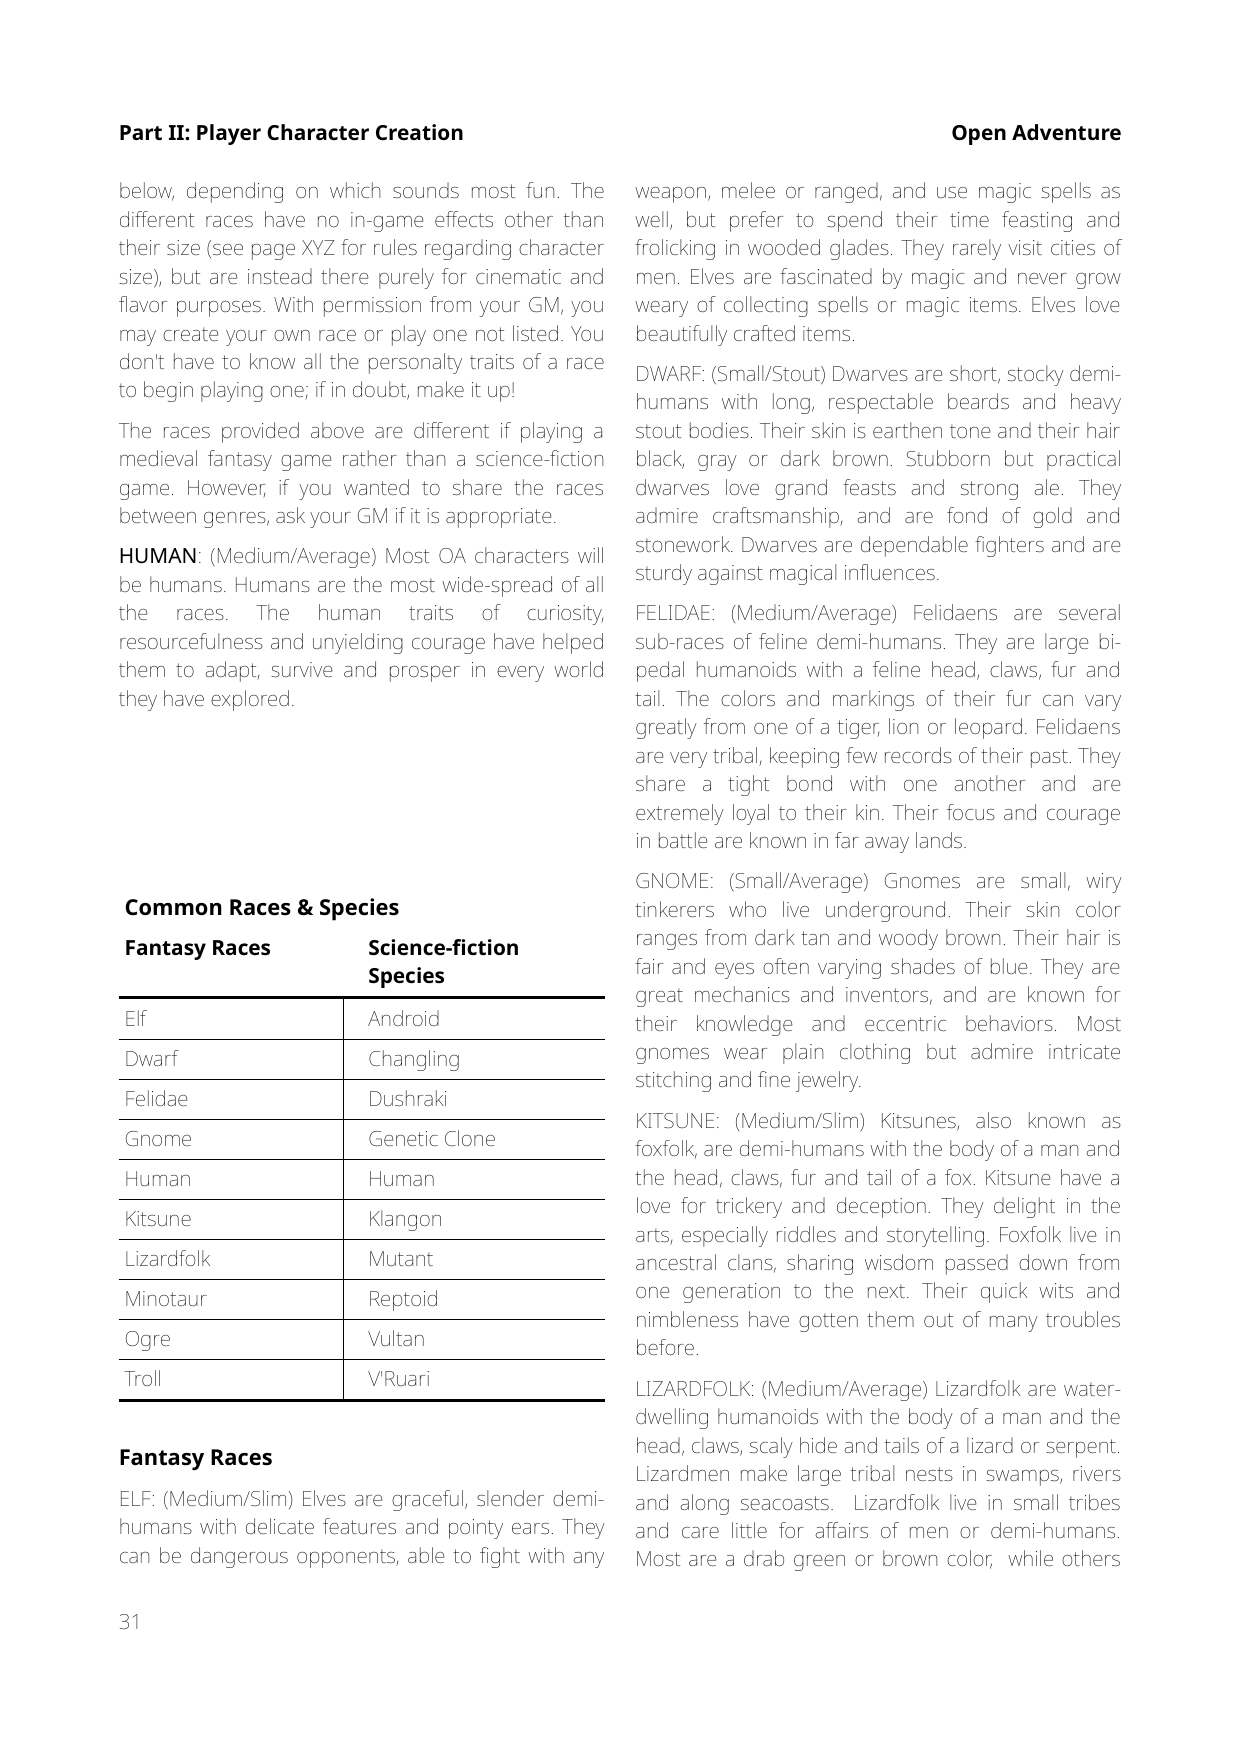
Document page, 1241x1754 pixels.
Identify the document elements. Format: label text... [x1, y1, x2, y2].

table_cell [344, 1160, 362, 1198]
table_cell Minotaur [119, 1280, 343, 1318]
table_cell [344, 1080, 362, 1118]
table_cell Mutant [362, 1240, 604, 1278]
table_cell Felidae [119, 1080, 343, 1118]
table_cell [344, 999, 362, 1038]
table_cell [344, 1040, 362, 1078]
table_cell Changling [362, 1040, 604, 1078]
text LIZARDFOLK: (Medium/Average) Lizardfolk are water-dwelling humanoids with the body of a man and the head, claws, scaly hide and tails of a lizard or serpent. Lizardmen make large tribal nests in swamps, rivers and along seacoasts. Lizardfolk live in small tribes and care little for affairs of men or demi-humans. Most are a drab green or brown color, while others [635, 1374, 1122, 1573]
table_cell [344, 1240, 362, 1278]
text weapon, melee or ranged, and use magic spells as well, but prefer to spend their time feasting and frolicking in wooded glades. They rarely visit cities of men. Elves are fascinated by magic and never grow weary of collecting spells or magic items. Elves love beautifully crafted items. [635, 176, 1122, 347]
text Fantasy Races [118, 1442, 605, 1472]
table_cell [344, 1120, 362, 1158]
table_cell Lizardfolk [119, 1240, 343, 1278]
table_cell Troll [119, 1360, 343, 1398]
table_cell Klangon [362, 1200, 604, 1238]
table_cell [344, 1320, 362, 1358]
table_cell Human [119, 1160, 343, 1198]
table_cell Dushraki [362, 1080, 604, 1118]
text below, depending on which sounds most fun. The different races have no in-game effects other than their size (see page XYZ for rules regarding character size), but are instead there purely for cinematic and flavor purposes. With permission from your GM, you may create your own race or play one not listed. You don't have to know all the personalty traits of a race to begin playing one; if in doubt, make it up! [118, 176, 605, 404]
table_cell Elf [119, 999, 343, 1038]
text FELIDAE: (Medium/Average) Felidaens are several sub-races of feline demi-humans. They are large bi-pedal humanoids with a feline head, claws, fur and tail. The colors and markings of their fur can vary greatly from one of a tiger, lion or leopard. Felidaens are very tribal, keeping few records of their past. They share a tight bond with one another and are extremely loyal to their kin. Their focus and courage in battle are known in far away lands. [635, 598, 1122, 854]
text KITSUNE: (Medium/Slim) Kitsunes, also known as foxfolk, are demi-humans with the body of a man and the head, claws, fur and tail of a fox. Kitsune have a love for trickery and deception. They delight in the arts, especially riddles and storytelling. Foxfolk live in ancestral clans, sharing wisdom passed down from one generation to the next. Their quick wits and nimbleness have gotten them out of many troubles before. [635, 1106, 1122, 1362]
table_cell [344, 927, 362, 996]
table_cell [344, 1360, 362, 1398]
table_cell Fantasy Races [119, 927, 343, 996]
table_cell [344, 1200, 362, 1238]
text GNOME: (Small/Average) Gnomes are small, wiry tinkerers who live underground. Their skin color ranges from dark tan and woody brown. Their hair is fair and eyes often varying shades of blue. They are great mechanics and inventors, and are known for their knowledge and eccentric behaviors. Most gnomes wear plain clothing but admire intricate stitching and fine jewelry. [635, 866, 1122, 1094]
text HUMAN: (Medium/Average) Most OA characters will be humans. Humans are the most wide-spread of all the races. The human traits of curiosity, resourcefulness and unyielding courage have helped them to adapt, survive and prosper in every world they have explored. [118, 542, 605, 712]
table_cell Android [362, 999, 604, 1038]
text ELF: (Medium/Slim) Elves are graceful, slender demi-humans with delicate features and pointy ears. They can be dangerous opponents, able to fight with any [118, 1484, 605, 1569]
text The races provided above are different if playing a medieval fantasy game rather than a science-fiction game. However, if you wanted to share the races between genres, ask your GM if it is appropriate. [118, 416, 605, 530]
table_cell [344, 1280, 362, 1318]
table_cell Genetic Clone [362, 1120, 604, 1158]
table_cell V'Ruari [362, 1360, 604, 1398]
table_cell Reptoid [362, 1280, 604, 1318]
table_header Common Races & Species [119, 886, 604, 927]
text DWARF: (Small/Stout) Dwarves are short, stocky demi-humans with long, respectable beards and heavy stout bodies. Their skin is earthen tone and their hair black, gray or dark brown. Stubborn but practical dwarves love grand feasts and strong ale. They admire craftsmanship, and are fond of gold and stonework. Dwarves are dependable fighters and are sturdy against magical influences. [635, 359, 1122, 587]
table_cell Human [362, 1160, 604, 1198]
table_cell Science-fiction Species [362, 927, 604, 996]
table_cell Dwarf [119, 1040, 343, 1078]
table_cell Gnome [119, 1120, 343, 1158]
table_cell Ogre [119, 1320, 343, 1358]
table_cell Kitsune [119, 1200, 343, 1238]
table_cell Vultan [362, 1320, 604, 1358]
